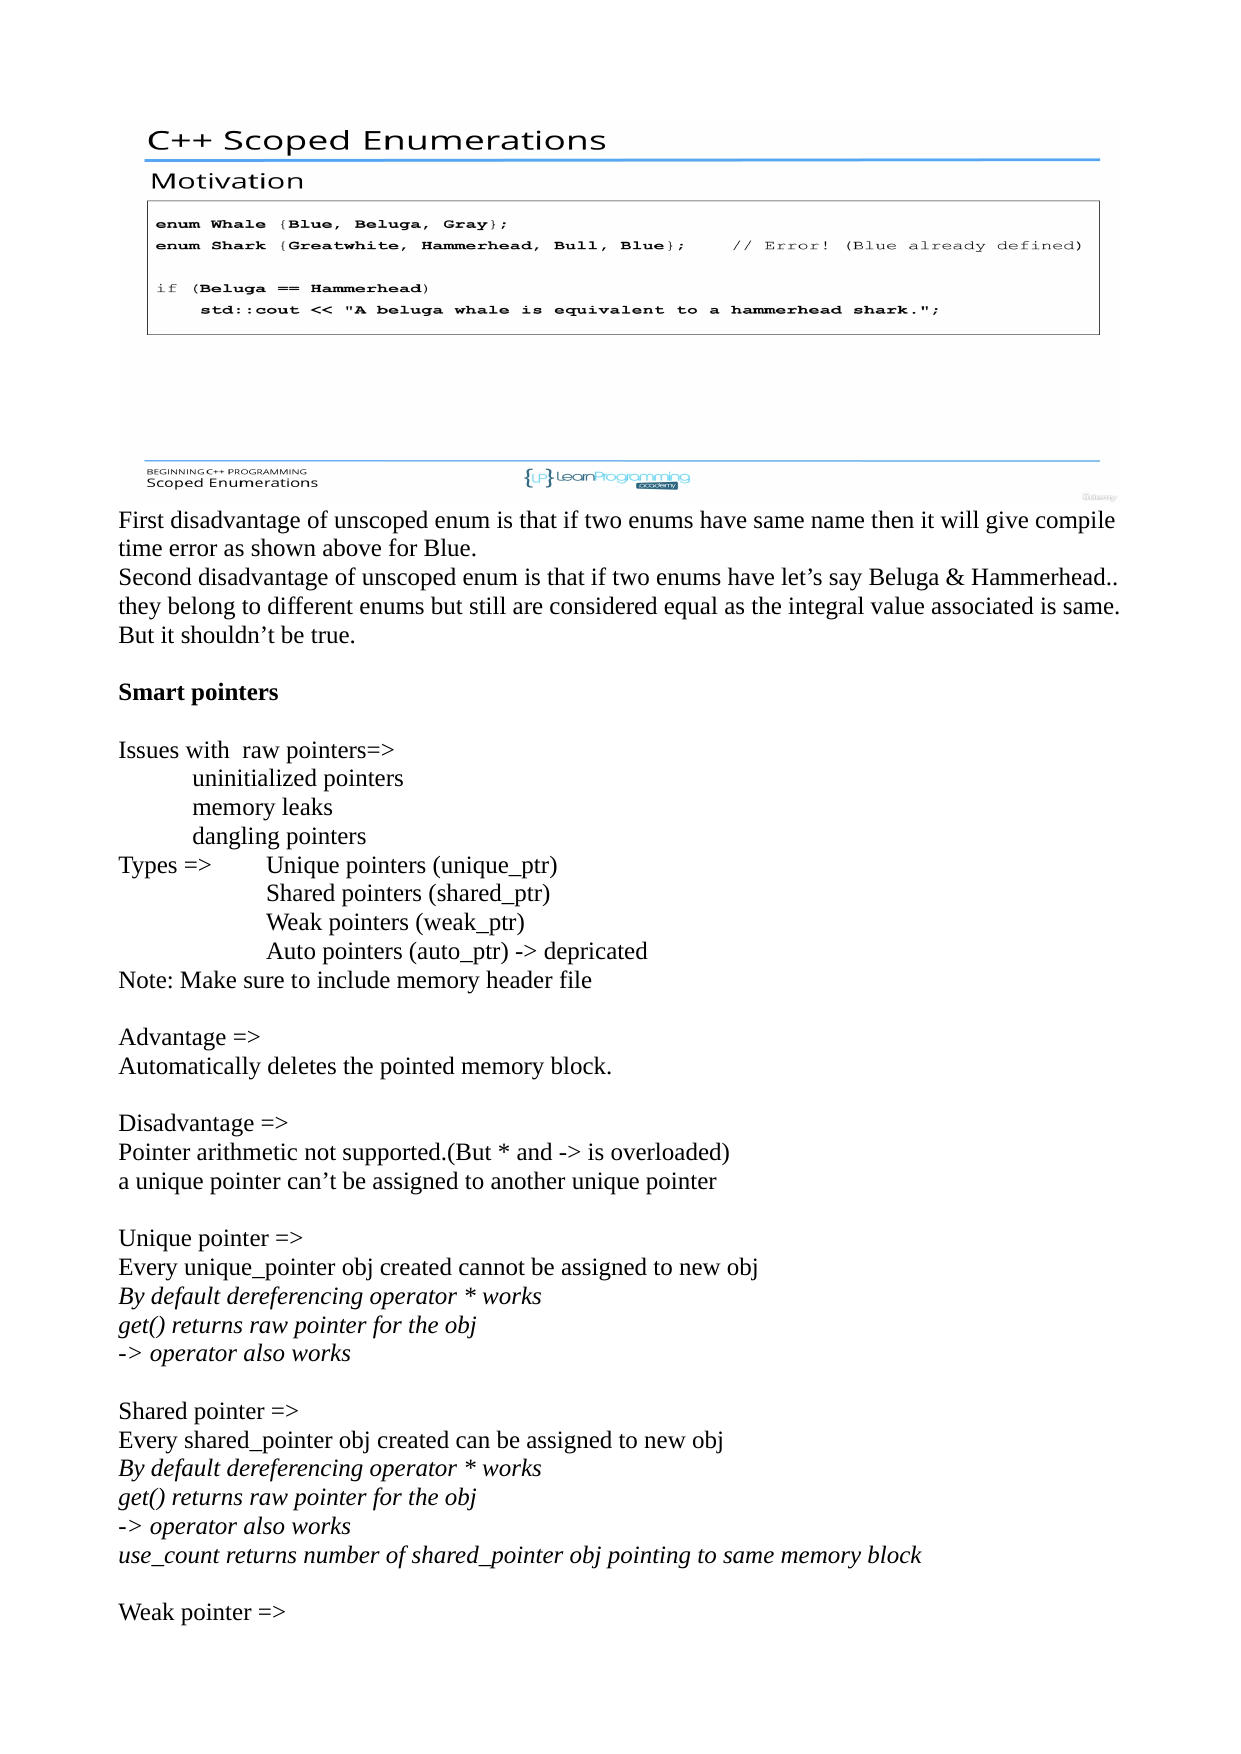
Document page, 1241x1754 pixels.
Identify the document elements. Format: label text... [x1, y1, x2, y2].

text Every unique_pointer obj created cannot be assigned to new obj [118, 1252, 1122, 1281]
text Types => Unique pointers (unique_ptr) [118, 850, 1122, 878]
text Second disadvantage of unscoped enum is that if two enums have let’s say Beluga & Hammerhead.. they belong to different enums but still are considered equal as the integral value associated is same. But it shouldn’t be true. [118, 562, 1122, 648]
text Auto pointers (auto_ptr) -> depricated [118, 936, 1122, 965]
text get() returns raw pointer for the obj [118, 1310, 1122, 1338]
text Shared pointer => [118, 1396, 1122, 1425]
text Weak pointers (weak_ptr) [118, 907, 1122, 936]
text use_count returns number of shared_pointer obj pointing to same memory block [118, 1540, 1122, 1568]
text Disadvantage => [118, 1108, 1122, 1137]
text memory leaks [118, 792, 1122, 821]
text get() returns raw pointer for the obj [118, 1482, 1122, 1511]
text Unique pointer => [118, 1223, 1122, 1252]
text -> operator also works [118, 1338, 1122, 1367]
text Smart pointers [118, 677, 1122, 706]
text a unique pointer can’t be assigned to another unique pointer [118, 1166, 1122, 1195]
text By default dereferencing operator * works [118, 1281, 1122, 1310]
picture [118, 118, 1123, 505]
text Note: Make sure to include memory header file [118, 965, 1122, 993]
text Advantage => [118, 1022, 1122, 1051]
text By default dereferencing operator * works [118, 1453, 1122, 1482]
text Pointer arithmetic not supported.(But * and -> is overloaded) [118, 1137, 1122, 1166]
text -> operator also works [118, 1511, 1122, 1540]
text First disadvantage of unscoped enum is that if two enums have same name then it will give compile time error as shown above for Blue. [118, 505, 1122, 562]
text dangling pointers [118, 821, 1122, 850]
text Shared pointers (shared_ptr) [118, 878, 1122, 907]
text Weak pointer => [118, 1597, 1122, 1626]
text uninitialized pointers [118, 763, 1122, 792]
text Every shared_pointer obj created can be assigned to new obj [118, 1425, 1122, 1453]
text Automatically deletes the pointed memory block. [118, 1051, 1122, 1080]
text Issues with raw pointers=> [118, 735, 1122, 763]
